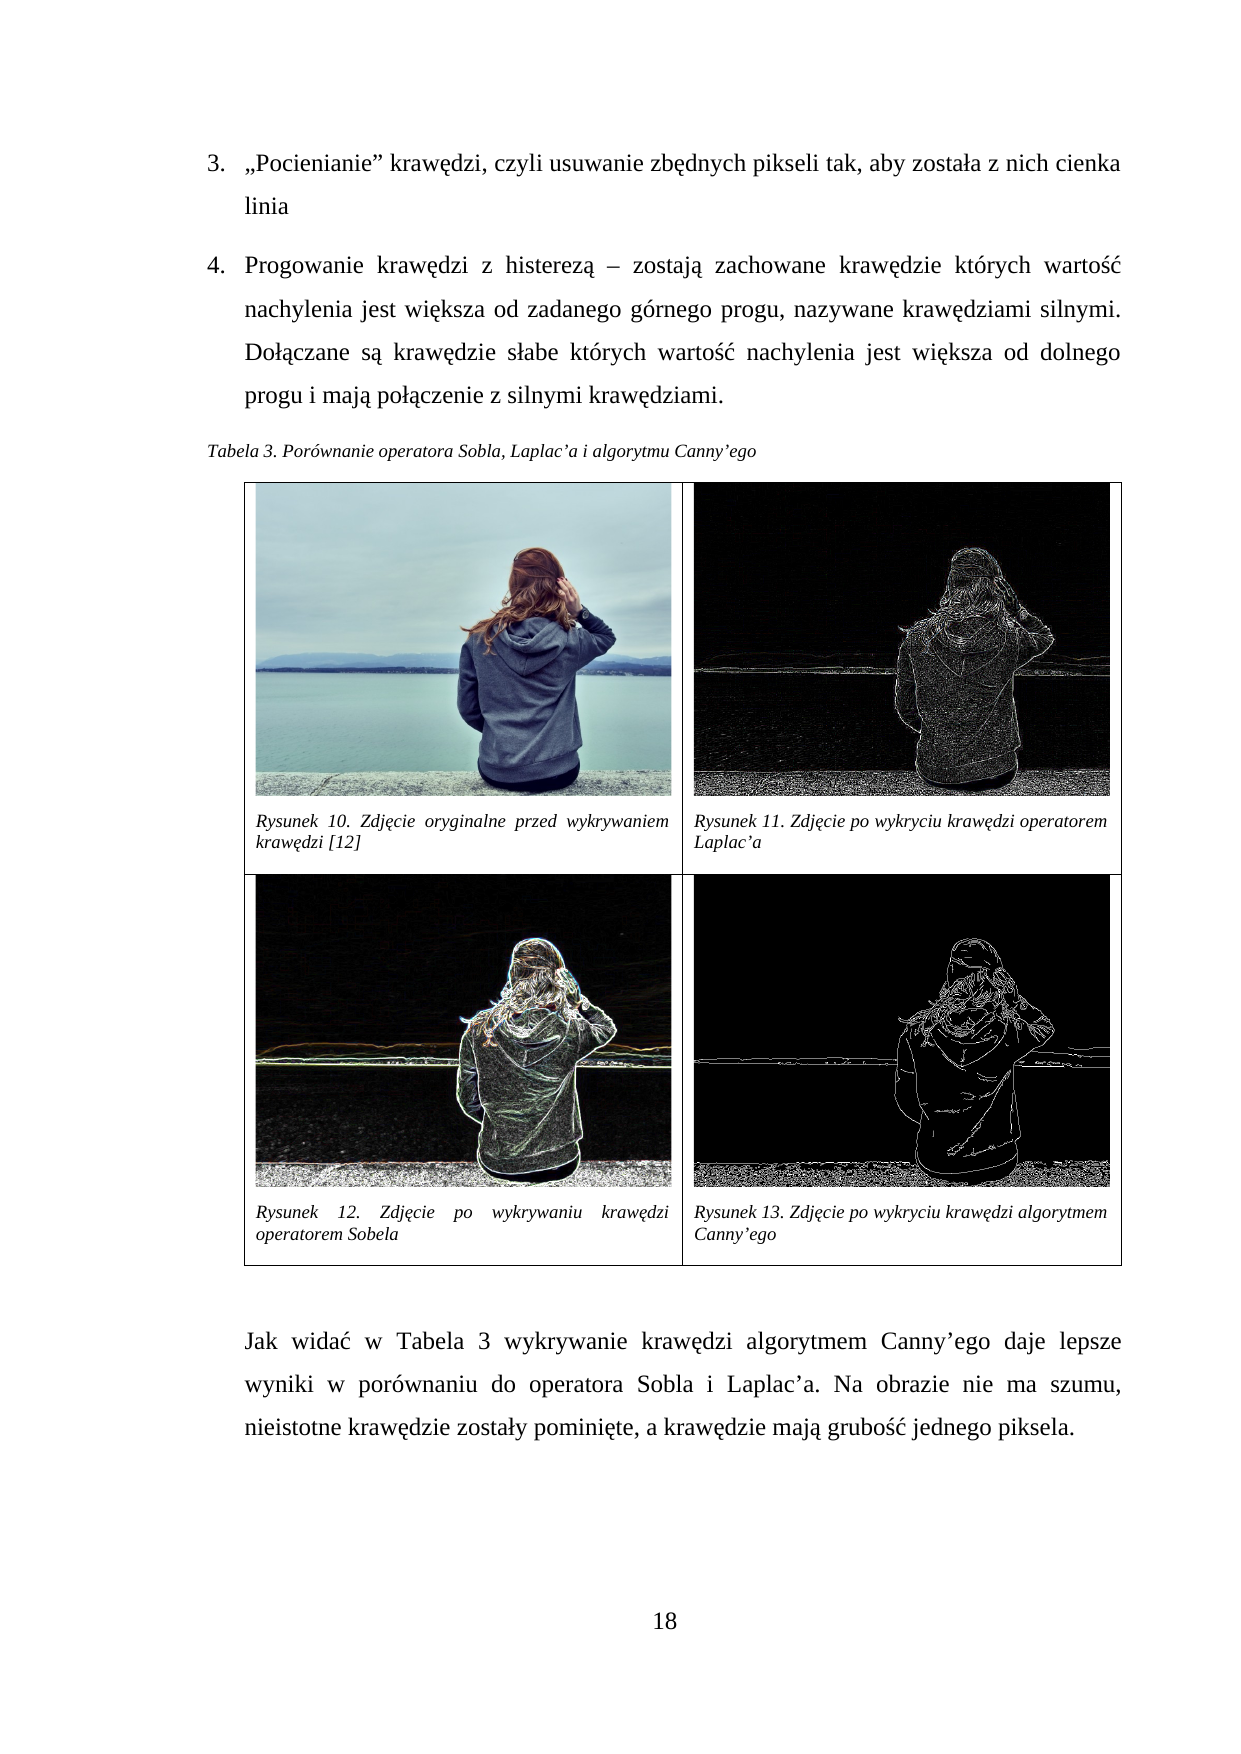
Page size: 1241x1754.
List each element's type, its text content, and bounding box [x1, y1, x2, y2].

table_cell Rysunek 12. Zdjęcie po wykrywaniu krawędzi operatorem Sobela [245, 875, 682, 1265]
table_header Rysunek 10. Zdjęcie oryginalne przed wykrywaniem krawędzi [12] [245, 483, 682, 873]
text Tabela 3. Porównanie operatora Sobla, Laplac’a i algorytmu Canny’ego [207, 440, 1122, 461]
table_cell Rysunek 13. Zdjęcie po wykryciu krawędzi algorytmem Canny’ego [683, 875, 1121, 1265]
list Jak widać w Tabela 3 wykrywanie krawędzi algorytmem Canny’ego daje lepsze wyniki w porównaniu do operatora Sobla i Laplac’a. Na obrazie nie ma szumu, nieistotne krawędzie zostały pominięte, a krawędzie mają grubość jednego piksela. [244, 1326, 1122, 1441]
table_header Rysunek 11. Zdjęcie po wykryciu krawędzi operatorem Laplac’a [683, 483, 1121, 873]
list „Pocienianie” krawędzi, czyli usuwanie zbędnych pikseli tak, aby została z nich cienka linia [207, 148, 1122, 219]
list Progowanie krawędzi z histerezą – zostają zachowane krawędzie których wartość nachylenia jest większa od zadanego górnego progu, nazywane krawędziami silnymi. Dołączane są krawędzie słabe których wartość nachylenia jest większa od dolnego progu i mają połączenie z silnymi krawędziami. [207, 251, 1122, 409]
